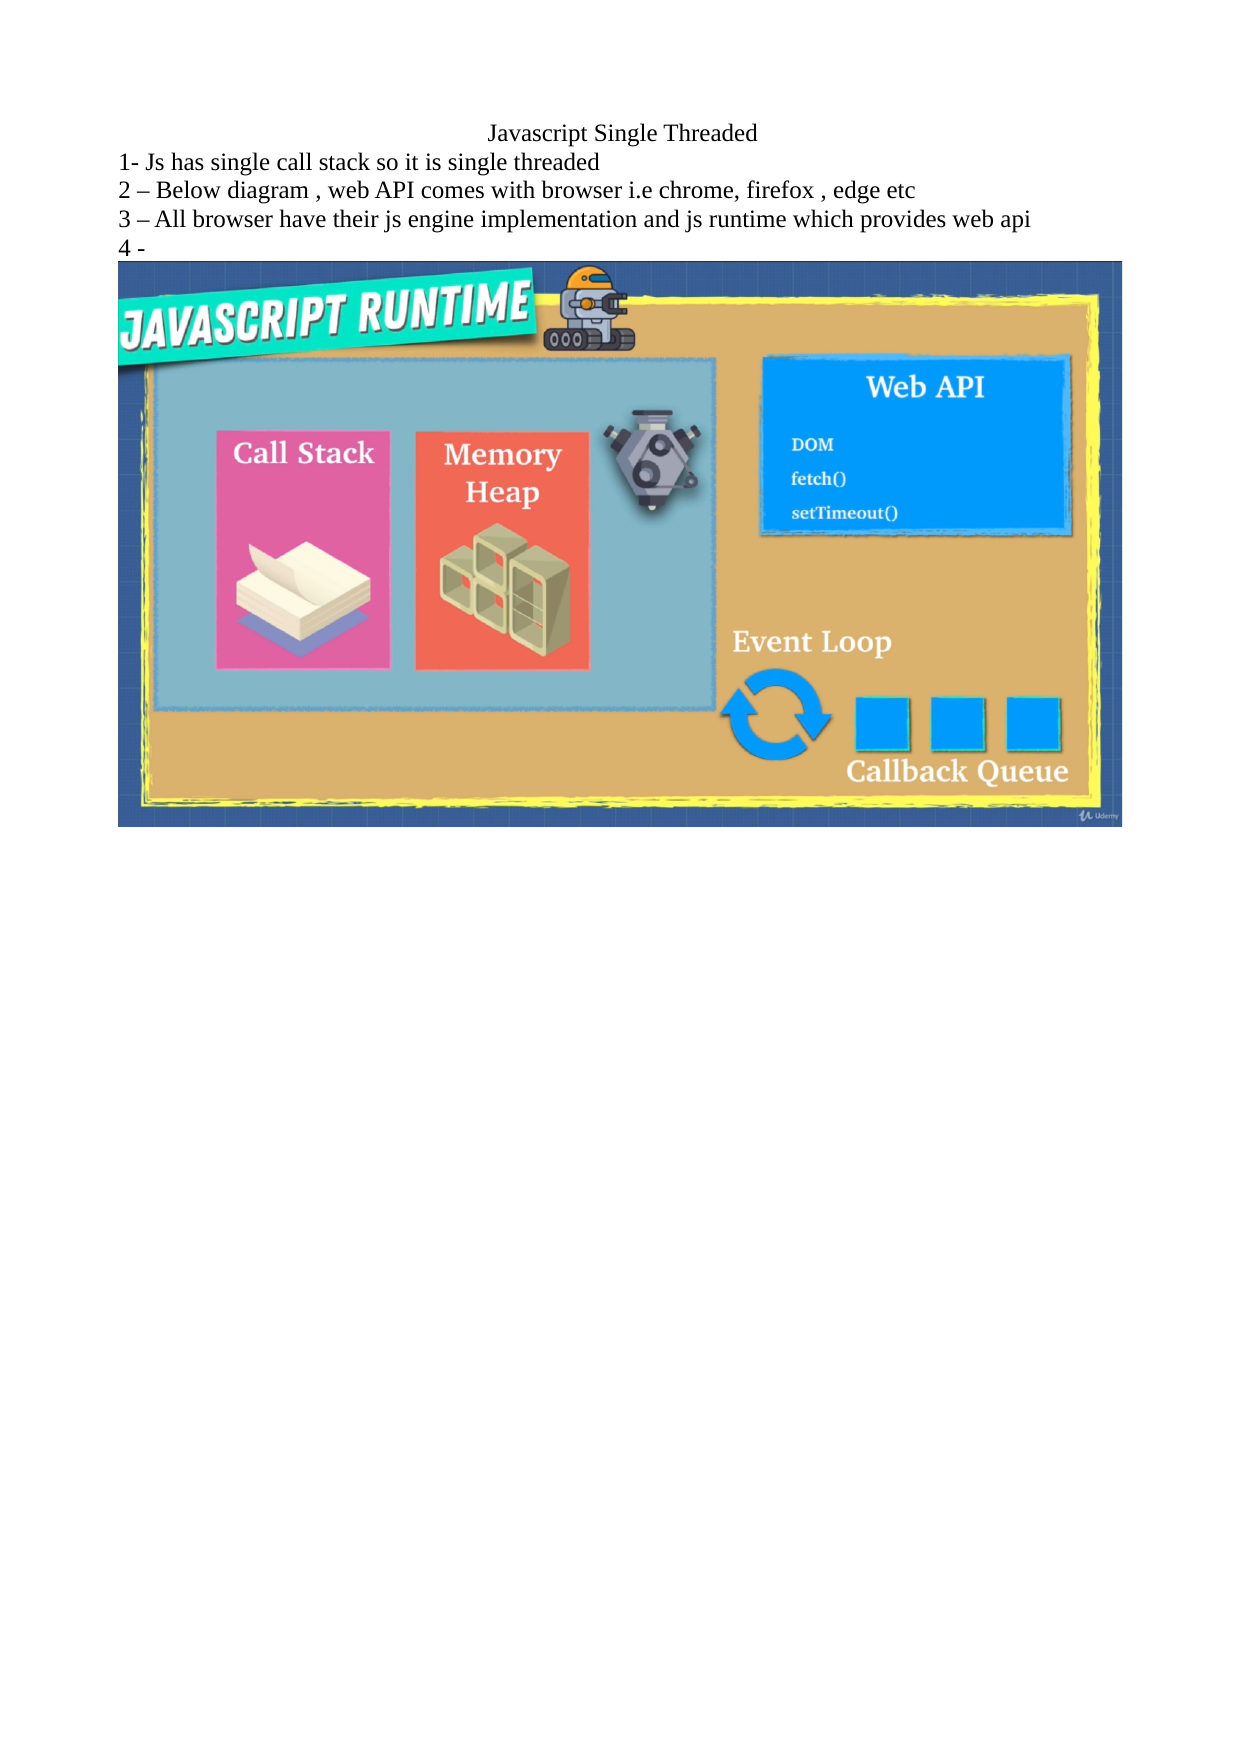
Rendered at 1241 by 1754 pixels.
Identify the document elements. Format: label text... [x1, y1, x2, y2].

text Javascript Single Threaded [118, 118, 1122, 147]
picture [118, 261, 1123, 827]
text 1- Js has single call stack so it is single threaded [118, 147, 1122, 176]
text 3 – All browser have their js engine implementation and js runtime which provides web api [118, 204, 1122, 233]
text 2 – Below diagram , web API comes with browser i.e chrome, firefox , edge etc [118, 176, 1122, 204]
text 4 - [118, 233, 1122, 261]
